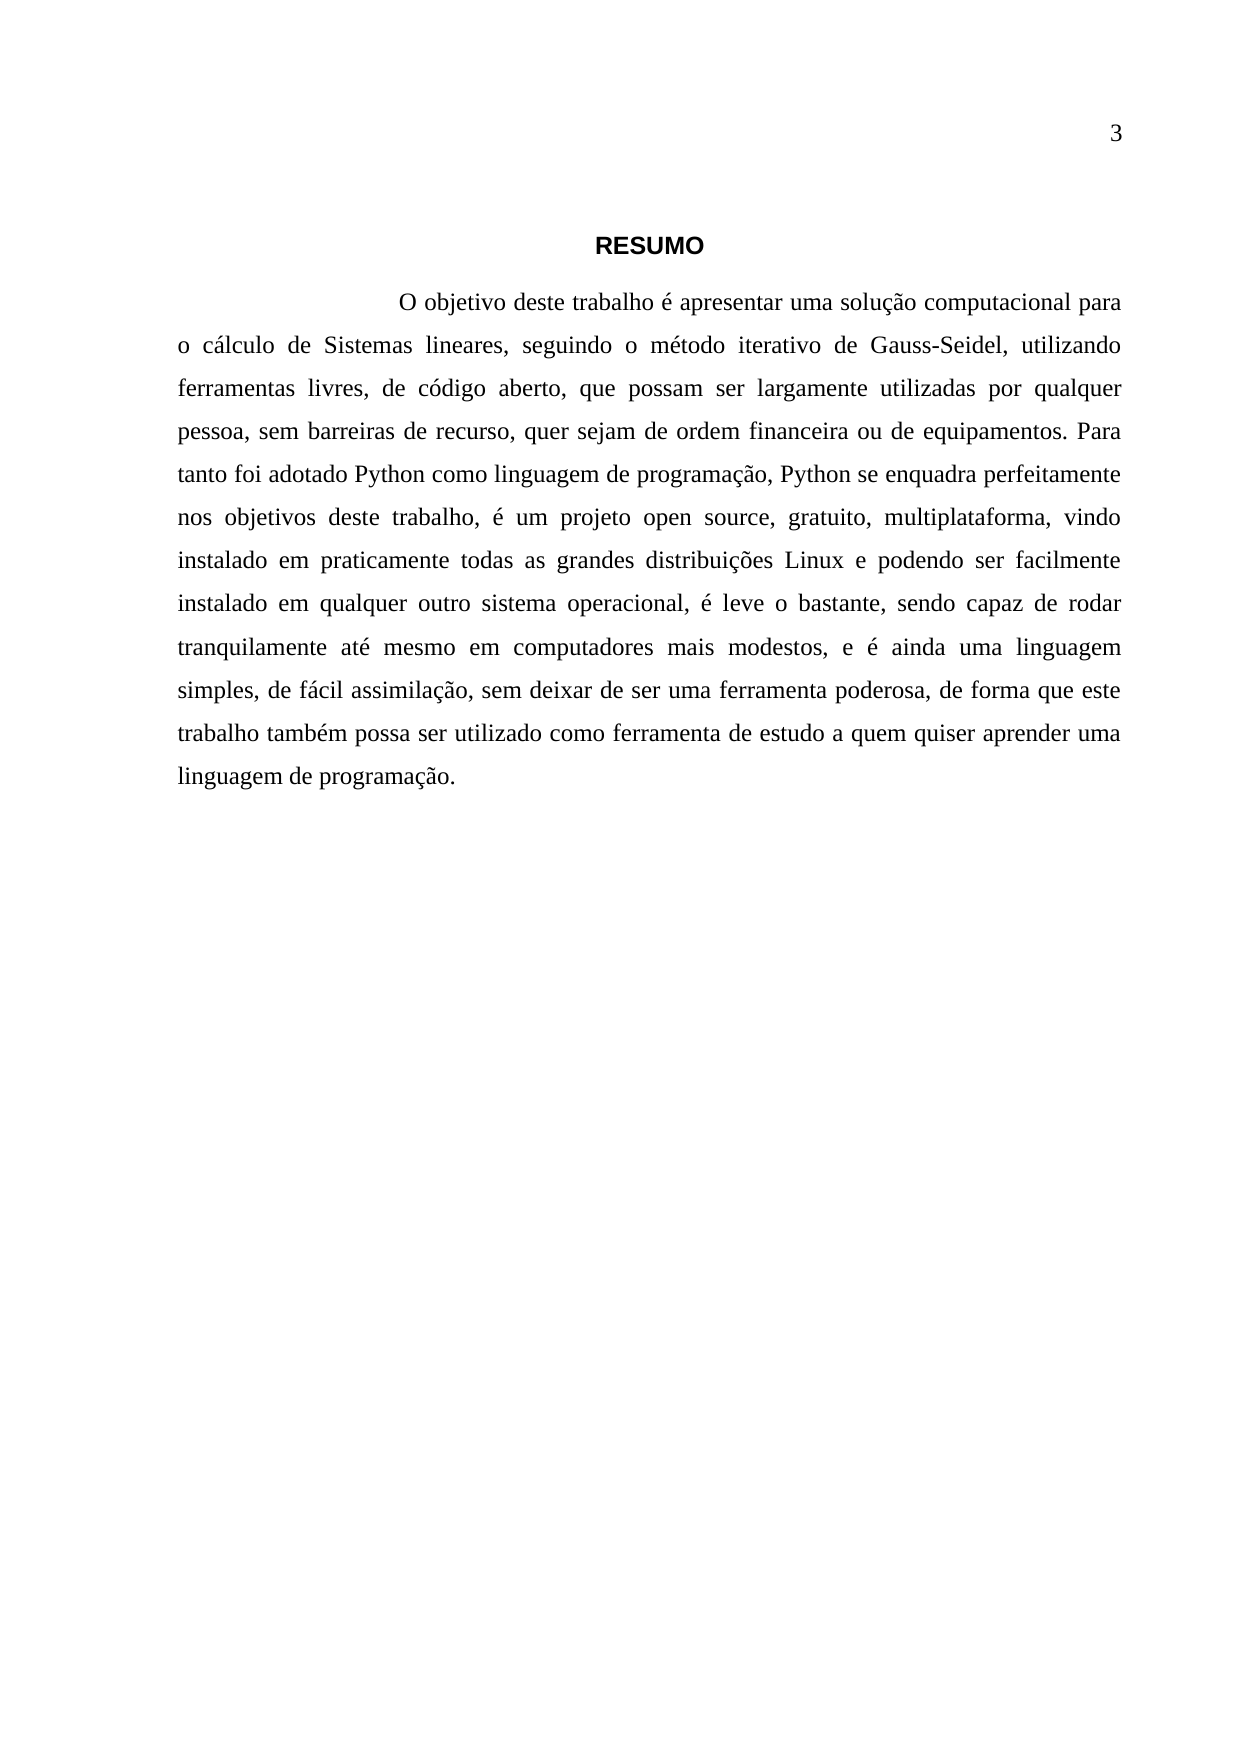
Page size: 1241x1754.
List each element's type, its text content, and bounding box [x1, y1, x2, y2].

subtitle RESUMO [177, 231, 1122, 260]
text O objetivo deste trabalho é apresentar uma solução computacional para o cálculo de Sistemas lineares, seguindo o método iterativo de Gauss-Seidel, utilizando ferramentas livres, de código aberto, que possam ser largamente utilizadas por qualquer pessoa, sem barreiras de recurso, quer sejam de ordem financeira ou de equipamentos. Para tanto foi adotado Python como linguagem de programação, Python se enquadra perfeitamente nos objetivos deste trabalho, é um projeto open source, gratuito, multiplataforma, vindo instalado em praticamente todas as grandes distribuições Linux e podendo ser facilmente instalado em qualquer outro sistema operacional, é leve o bastante, sendo capaz de rodar tranquilamente até mesmo em computadores mais modestos, e é ainda uma linguagem simples, de fácil assimilação, sem deixar de ser uma ferramenta poderosa, de forma que este trabalho também possa ser utilizado como ferramenta de estudo a quem quiser aprender uma linguagem de programação. [177, 287, 1122, 790]
